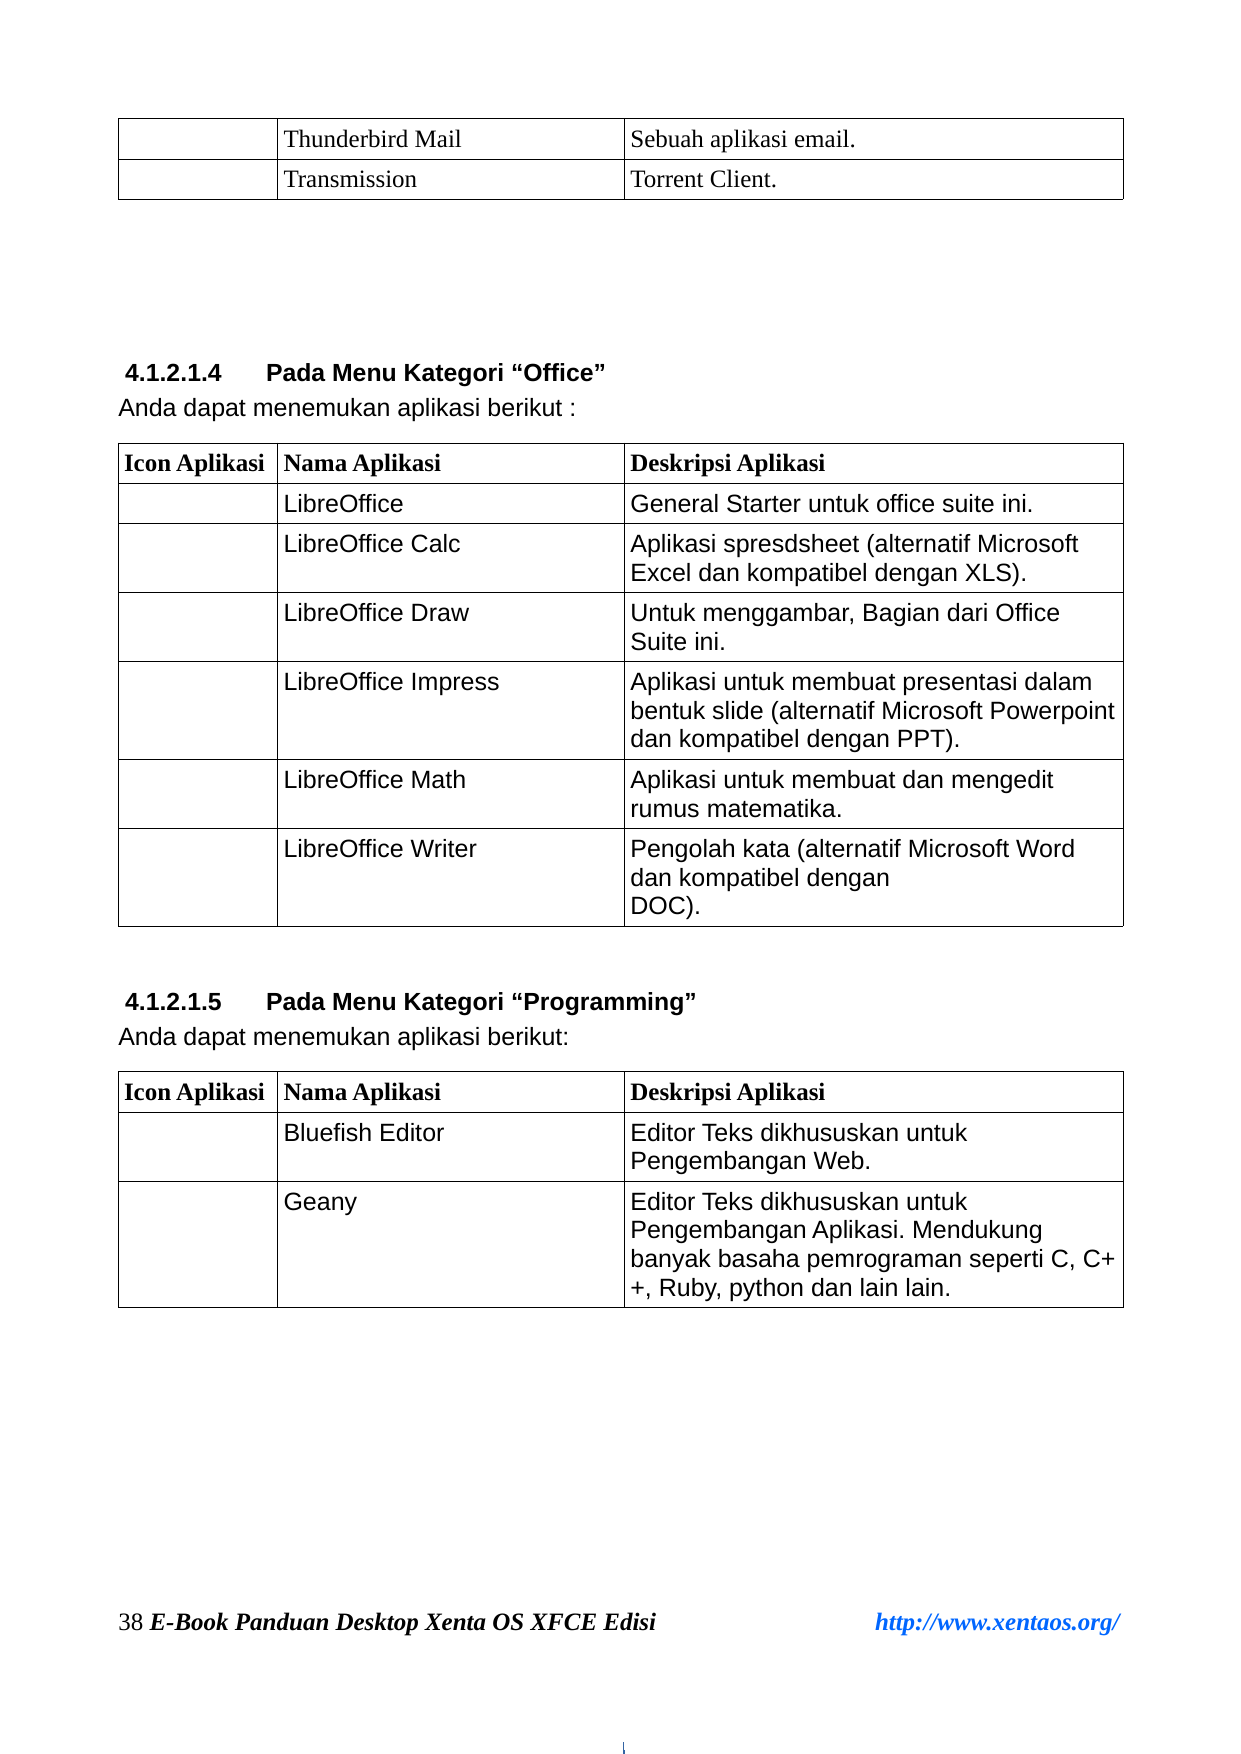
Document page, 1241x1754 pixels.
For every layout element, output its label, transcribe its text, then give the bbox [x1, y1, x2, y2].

table_cell [119, 524, 277, 592]
table_cell [119, 160, 277, 199]
table_cell Sebuah aplikasi email. [625, 119, 1123, 158]
text Anda dapat menemukan aplikasi berikut : [118, 393, 1122, 422]
table_cell Aplikasi untuk membuat dan mengedit rumus matematika. [625, 760, 1123, 828]
table_cell LibreOffice Impress [278, 662, 624, 759]
table_header Nama Aplikasi [278, 444, 624, 483]
table_cell [119, 760, 277, 828]
table_header Deskripsi Aplikasi [625, 444, 1123, 483]
table_cell LibreOffice Draw [278, 593, 624, 661]
table_header Nama Aplikasi [278, 1072, 624, 1112]
table_cell [119, 1113, 277, 1181]
table_cell Aplikasi spresdsheet (alternatif Microsoft Excel dan kompatibel dengan XLS). [625, 524, 1123, 592]
table_cell Editor Teks dikhususkan untuk Pengembangan Aplikasi. Mendukung banyak basaha pemrograman seperti C, C++, Ruby, python dan lain lain. [625, 1182, 1123, 1307]
table_cell Editor Teks dikhususkan untuk Pengembangan Web. [625, 1113, 1123, 1181]
table_cell Geany [278, 1182, 624, 1307]
table_cell General Starter untuk office suite ini. [625, 484, 1123, 523]
table_cell Thunderbird Mail [278, 119, 624, 158]
table_cell LibreOffice Calc [278, 524, 624, 592]
table_cell [119, 484, 277, 523]
subtitle Pada Menu Kategori “Office” [118, 358, 1122, 387]
table_cell Pengolah kata (alternatif Microsoft Word dan kompatibel dengan DOC). [625, 829, 1123, 926]
subtitle Pada Menu Kategori “Programming” [118, 987, 1122, 1016]
table_header Icon Aplikasi [119, 444, 277, 483]
table_cell [119, 1182, 277, 1307]
table_cell [119, 119, 277, 158]
table_cell [119, 593, 277, 661]
table_cell Bluefish Editor [278, 1113, 624, 1181]
table_cell [119, 662, 277, 759]
text Anda dapat menemukan aplikasi berikut: [118, 1022, 1122, 1051]
table_cell LibreOffice [278, 484, 624, 523]
table_cell [119, 829, 277, 926]
table_cell LibreOffice Math [278, 760, 624, 828]
table_header Deskripsi Aplikasi [625, 1072, 1123, 1112]
table_cell Untuk menggambar, Bagian dari Office Suite ini. [625, 593, 1123, 661]
table_header Icon Aplikasi [119, 1072, 277, 1112]
table_cell Aplikasi untuk membuat presentasi dalam bentuk slide (alternatif Microsoft Powerpoint dan kompatibel dengan PPT). [625, 662, 1123, 759]
table_cell Torrent Client. [625, 160, 1123, 199]
table_cell Transmission [278, 160, 624, 199]
table_cell LibreOffice Writer [278, 829, 624, 926]
